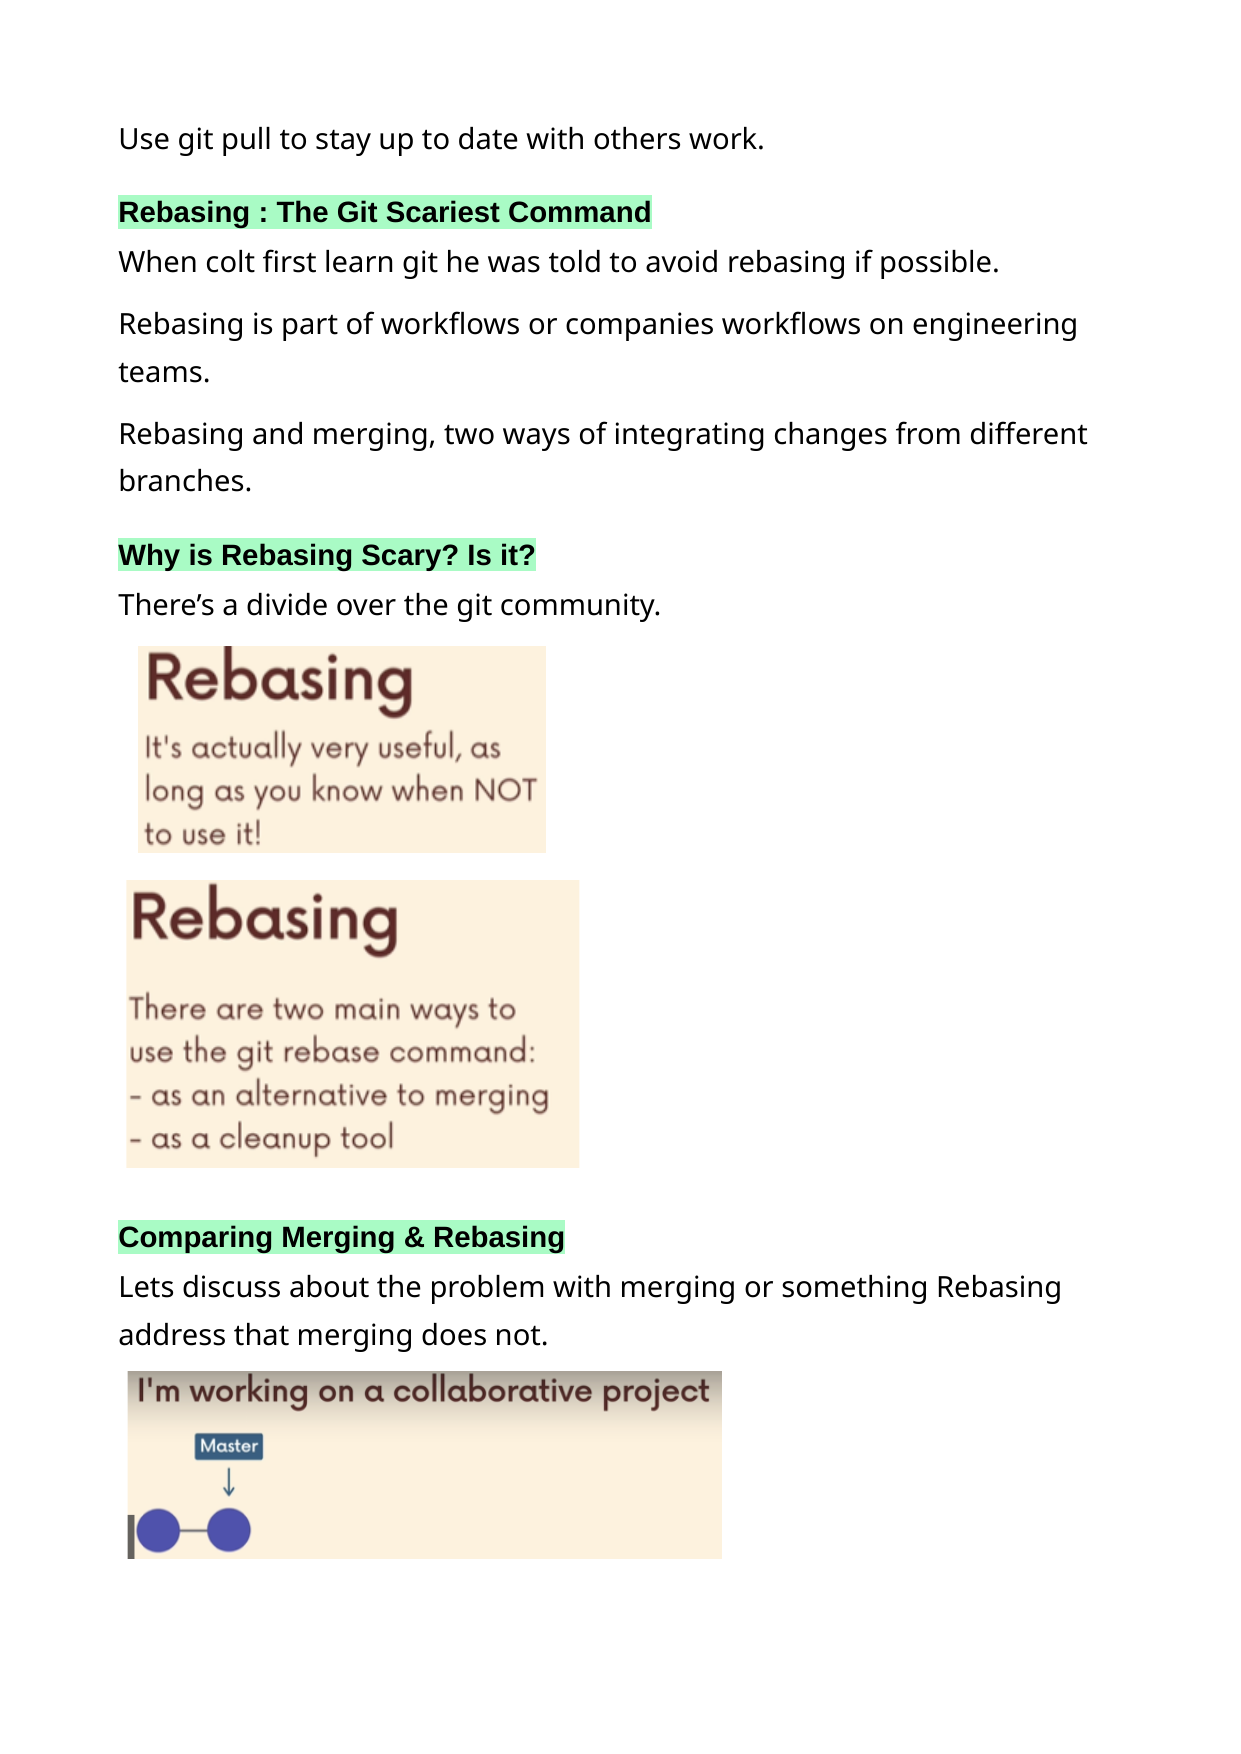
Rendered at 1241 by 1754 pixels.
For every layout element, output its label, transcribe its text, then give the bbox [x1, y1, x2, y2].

picture [126, 880, 580, 1168]
picture [138, 646, 546, 853]
subtitle Why is Rebasing Scary? Is it? [118, 537, 1122, 571]
text Use git pull to stay up to date with others work. [118, 118, 1122, 158]
text There’s a divide over the git community. [118, 584, 1122, 623]
subtitle Comparing Merging & Rebasing [565, 1220, 1122, 1254]
text Rebasing is part of workflows or companies workflows on engineering teams. [118, 303, 1122, 391]
text Rebasing and merging, two ways of integrating changes from different branches. [118, 413, 1122, 500]
subtitle Rebasing : The Git Scariest Command [652, 195, 1122, 229]
picture [127, 1371, 722, 1559]
text When colt first learn git he was told to avoid rebasing if possible. [118, 241, 1122, 281]
text Lets discuss about the problem with merging or something Rebasing address that merging does not. [118, 1266, 1122, 1354]
